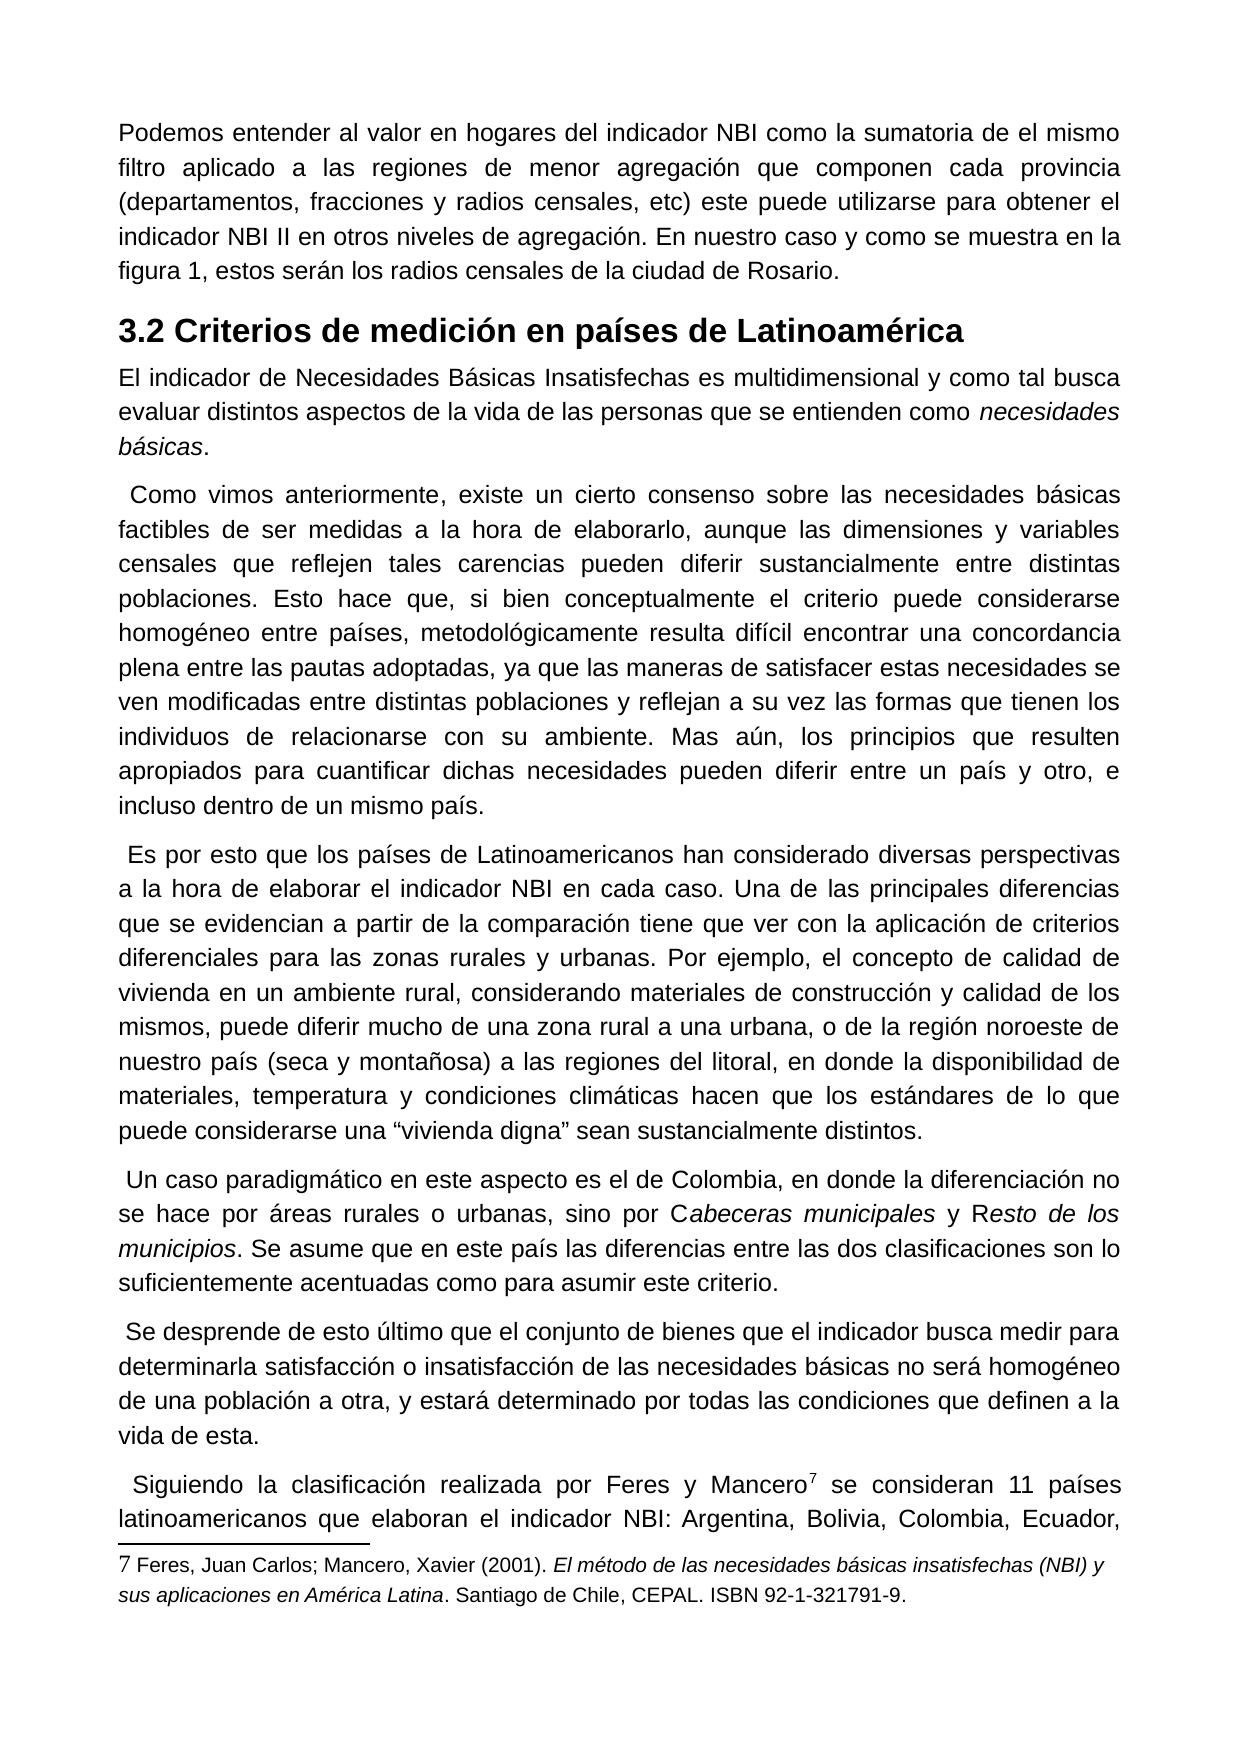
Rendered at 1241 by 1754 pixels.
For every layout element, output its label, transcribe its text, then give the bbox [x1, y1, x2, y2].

text Siguiendo la clasificación realizada por Feres y Mancero se consideran 11 países latinoamericanos que elaboran el indicador NBI: Argentina, Bolivia, Colombia, Ecuador, [118, 1470, 1122, 1533]
text Se desprende de esto último que el conjunto de bienes que el indicador busca medir para determinarla satisfacción o insatisfacción de las necesidades básicas no será homogéneo de una población a otra, y estará determinado por todas las condiciones que definen a la vida de esta. [118, 1317, 1122, 1449]
text Podemos entender al valor en hogares del indicador NBI como la sumatoria de el mismo filtro aplicado a las regiones de menor agregación que componen cada provincia (departamentos, fracciones y radios censales, etc) este puede utilizarse para obtener el indicador NBI II en otros niveles de agregación. En nuestro caso y como se muestra en la figura 1, estos serán los radios censales de la ciudad de Rosario. [118, 118, 1122, 285]
list Feres, Juan Carlos; Mancero, Xavier (2001). El método de las necesidades básicas insatisfechas (NBI) y sus aplicaciones en América Latina. Santiago de Chile, CEPAL. ISBN 92-1-321791-9. [118, 1549, 1122, 1607]
text Un caso paradigmático en este aspecto es el de Colombia, en donde la diferenciación no se hace por áreas rurales o urbanas, sino por Cabeceras municipales y Resto de los municipios. Se asume que en este país las diferencias entre las dos clasificaciones son lo suficientemente acentuadas como para asumir este criterio. [118, 1165, 1122, 1297]
text Es por esto que los países de Latinoamericanos han considerado diversas perspectivas a la hora de elaborar el indicador NBI en cada caso. Una de las principales diferencias que se evidencian a partir de la comparación tiene que ver con la aplicación de criterios diferenciales para las zonas rurales y urbanas. Por ejemplo, el concepto de calidad de vivienda en un ambiente rural, considerando materiales de construcción y calidad de los mismos, puede diferir mucho de una zona rural a una urbana, o de la región noroeste de nuestro país (seca y montañosa) a las regiones del litoral, en donde la disponibilidad de materiales, temperatura y condiciones climáticas hacen que los estándares de lo que puede considerarse una “vivienda digna” sean sustancialmente distintos. [118, 840, 1122, 1144]
text El indicador de Necesidades Básicas Insatisfechas es multidimensional y como tal busca evaluar distintos aspectos de la vida de las personas que se entienden como necesidades básicas. [118, 362, 1122, 460]
text Como vimos anteriormente, existe un cierto consenso sobre las necesidades básicas factibles de ser medidas a la hora de elaborarlo, aunque las dimensiones y variables censales que reflejen tales carencias pueden diferir sustancialmente entre distintas poblaciones. Esto hace que, si bien conceptualmente el criterio puede considerarse homogéneo entre países, metodológicamente resulta difícil encontrar una concordancia plena entre las pautas adoptadas, ya que las maneras de satisfacer estas necesidades se ven modificadas entre distintas poblaciones y reflejan a su vez las formas que tienen los individuos de relacionarse con su ambiente. Mas aún, los principios que resulten apropiados para cuantificar dichas necesidades pueden diferir entre un país y otro, e incluso dentro de un mismo país. [118, 481, 1122, 819]
subtitle 3.2 Criterios de medición en países de Latinoamérica [118, 311, 1122, 350]
